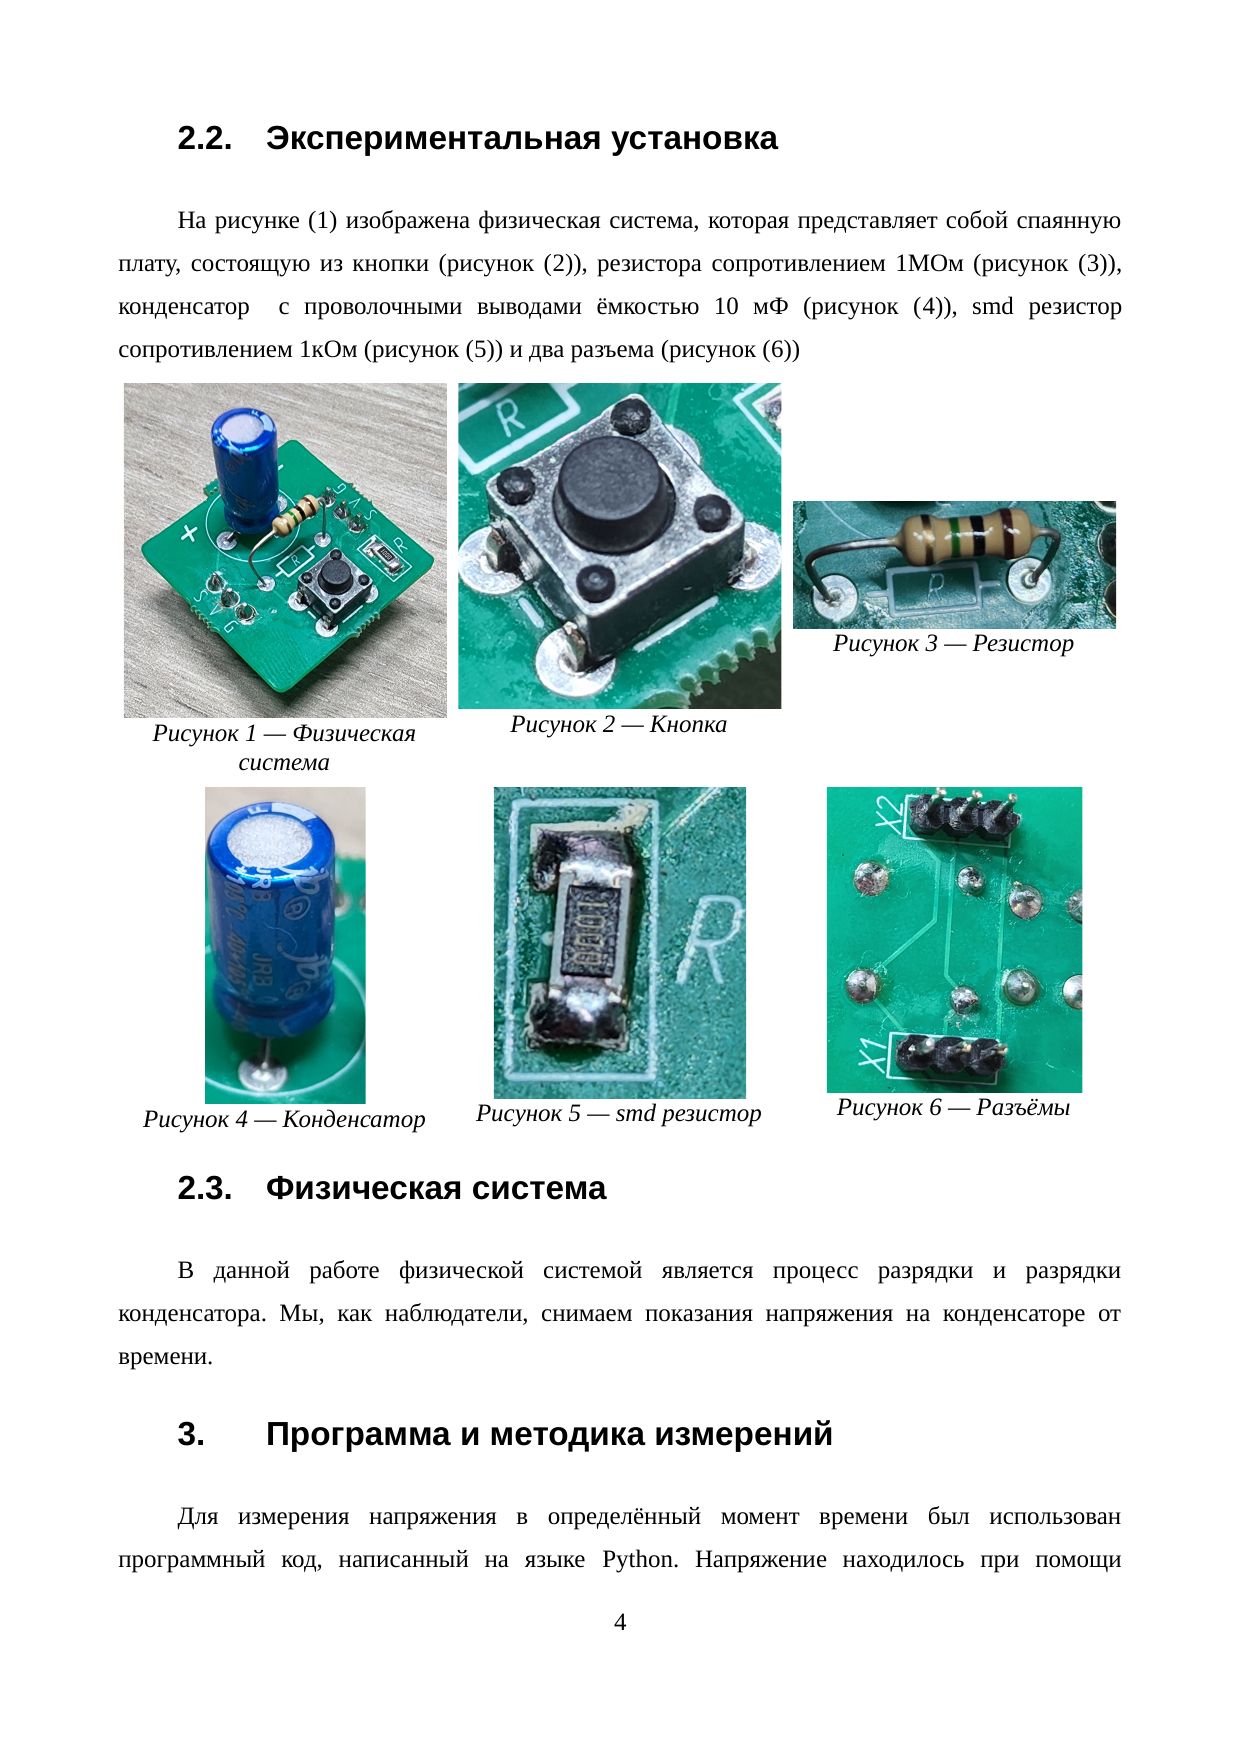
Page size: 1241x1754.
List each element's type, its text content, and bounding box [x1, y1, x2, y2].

subtitle Программа и методика измерений [118, 1414, 1122, 1452]
subtitle Физическая система [118, 1168, 1122, 1206]
table_header Рисунок 1 — Физическая система [118, 378, 453, 781]
table_cell Рисунок 4 — Конденсатор [118, 781, 453, 1138]
text В данной работе физической системой является процесс разрядки и разрядки конденсатора. Мы, как наблюдатели, снимаем показания напряжения на конденсаторе от времени. [118, 1255, 1122, 1370]
picture [458, 383, 782, 709]
subtitle Экспериментальная установка [118, 118, 1122, 157]
picture [205, 787, 366, 1104]
picture [826, 787, 1083, 1093]
table_header Рисунок 2 — Кнопка [453, 378, 787, 781]
picture [123, 383, 447, 718]
text На рисунке (1) изображена физическая система, которая представляет собой спаянную плату, состоящую из кнопки (рисунок (2)), резистора сопротивлением 1МОм (рисунок (3)), конденсатор с проволочными выводами ёмкостью 10 мФ (рисунок (4)), smd резистор сопротивлением 1кОм (рисунок (5)) и два разъема (рисунок (6)) [118, 205, 1122, 363]
picture [493, 787, 747, 1099]
table_cell Рисунок 6 — Разъёмы [787, 781, 1122, 1138]
picture [793, 501, 1117, 629]
table_header Рисунок 3 — Резистор [787, 378, 1122, 781]
table_cell Рисунок 5 — smd резистор [453, 781, 787, 1138]
text Для измерения напряжения в определённый момент времени был использован программный код, написанный на языке Python. Напряжение находилось при помощи [118, 1501, 1122, 1573]
